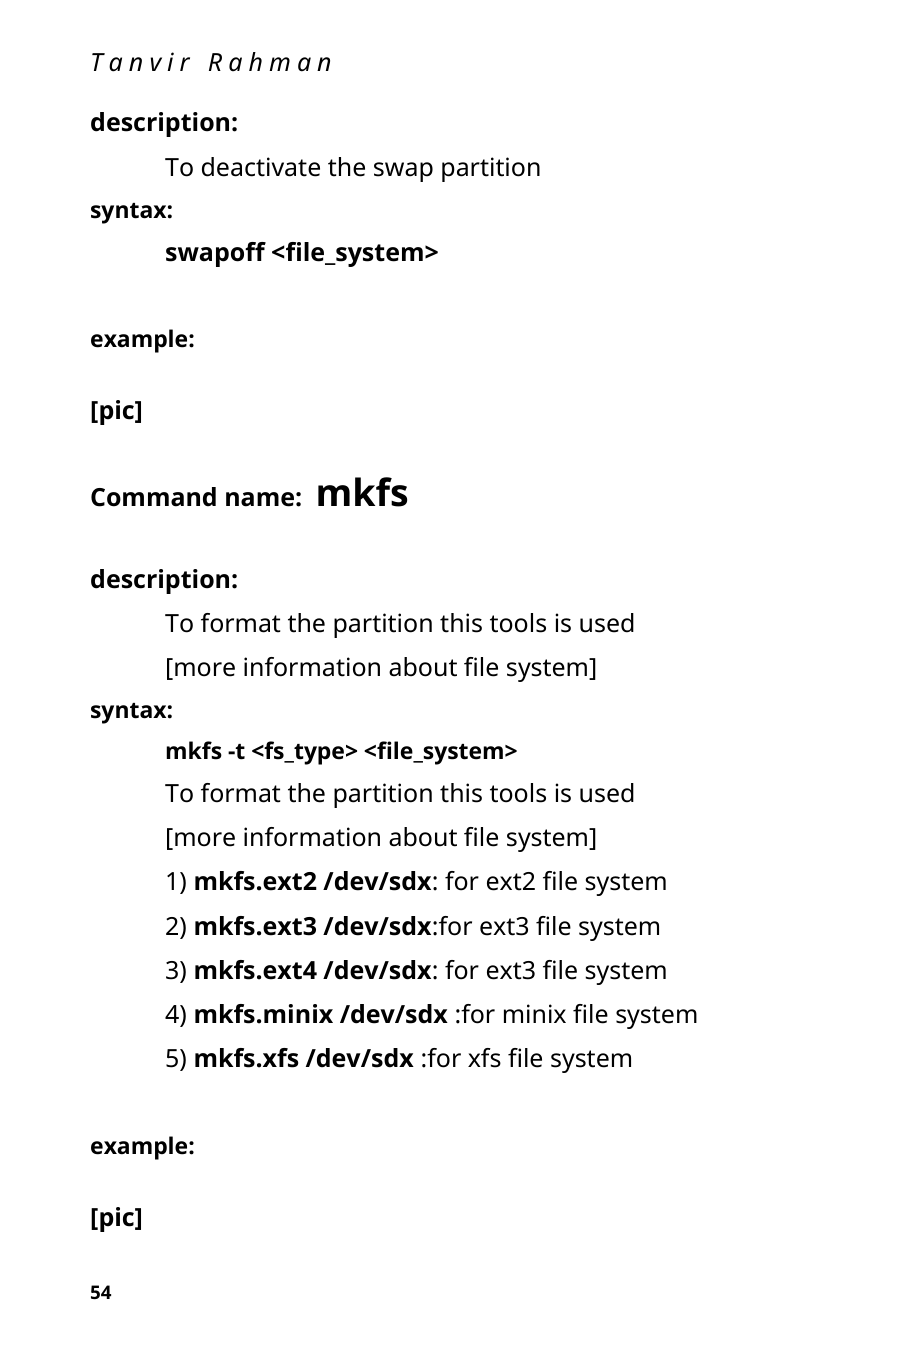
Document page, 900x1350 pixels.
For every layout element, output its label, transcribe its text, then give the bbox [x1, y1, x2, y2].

text 2) mkfs.ext3 /dev/sdx:for ext3 file system [90, 908, 810, 942]
text syntax: [90, 694, 810, 726]
text [pic] [90, 1199, 810, 1233]
text syntax: [90, 193, 810, 225]
text [pic] [90, 392, 810, 427]
text 5) mkfs.xfs /dev/sdx :for xfs file system [90, 1041, 810, 1075]
text mkfs -t <fs_type> <file_system> [90, 735, 810, 766]
text To deactivate the swap partition [90, 149, 810, 183]
text To format the partition this tools is used [90, 606, 810, 640]
text To format the partition this tools is used [90, 776, 810, 809]
text 1) mkfs.ext2 /dev/sdx: for ext2 file system [90, 864, 810, 898]
text [more information about file system] [90, 650, 810, 684]
text Command name: mkfs [90, 466, 810, 517]
text 4) mkfs.minix /dev/sdx :for minix file system [90, 997, 810, 1031]
text example: [90, 1130, 810, 1161]
text [more information about file system] [90, 820, 810, 854]
text description: [90, 105, 810, 139]
text swapoff <file_system> [90, 234, 810, 268]
text example: [90, 323, 810, 354]
text 3) mkfs.ext4 /dev/sdx: for ext3 file system [90, 953, 810, 987]
text description: [90, 561, 810, 596]
